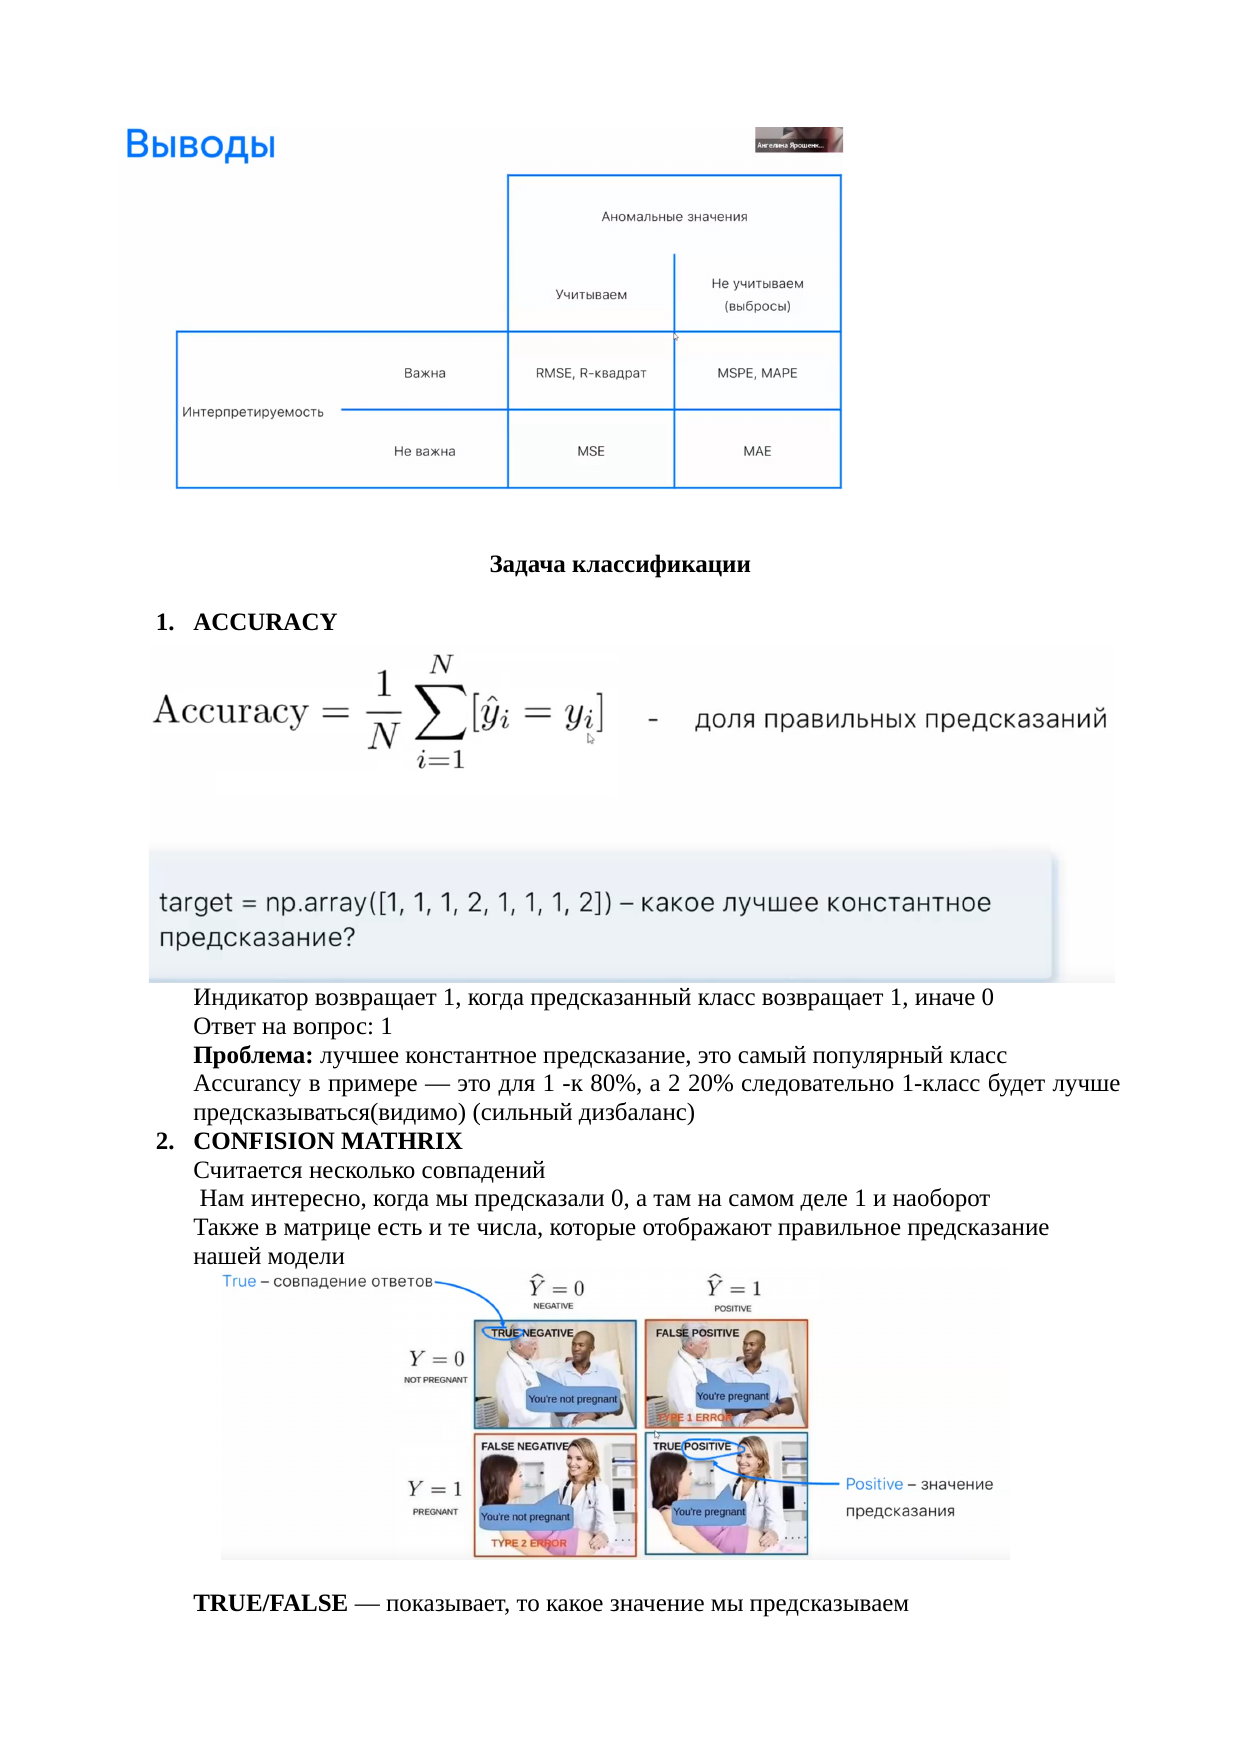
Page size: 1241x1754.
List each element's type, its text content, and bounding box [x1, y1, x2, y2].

list ACCURACY [156, 607, 1122, 636]
list Ответ на вопрос: 1 [156, 1011, 1122, 1040]
picture [221, 1269, 1010, 1560]
list Также в матрице есть и те числа, которые отображают правильное предсказание нашей модели [156, 1212, 1122, 1270]
picture [119, 127, 844, 490]
list Индикатор возвращает 1, когда предсказанный класс возвращает 1, иначе 0 [156, 636, 1122, 1011]
list Accurancy в примере — это для 1 -к 80%, а 2 20% следовательно 1-класс будет лучше предсказываться(видимо) (сильный дизбаланс) [156, 1068, 1122, 1126]
list Считается несколько совпадений [156, 1155, 1122, 1183]
list TRUE/FALSE — показывает, то какое значение мы предсказываем [156, 1588, 1122, 1617]
list Нам интересно, когда мы предсказали 0, а там на самом деле 1 и наоборот [156, 1183, 1122, 1212]
picture [148, 645, 1116, 983]
text Задача классификации [118, 549, 1122, 578]
list CONFISION MATHRIX [156, 1126, 1122, 1155]
list Проблема: лучшее константное предсказание, это самый популярный класс [156, 1040, 1122, 1068]
